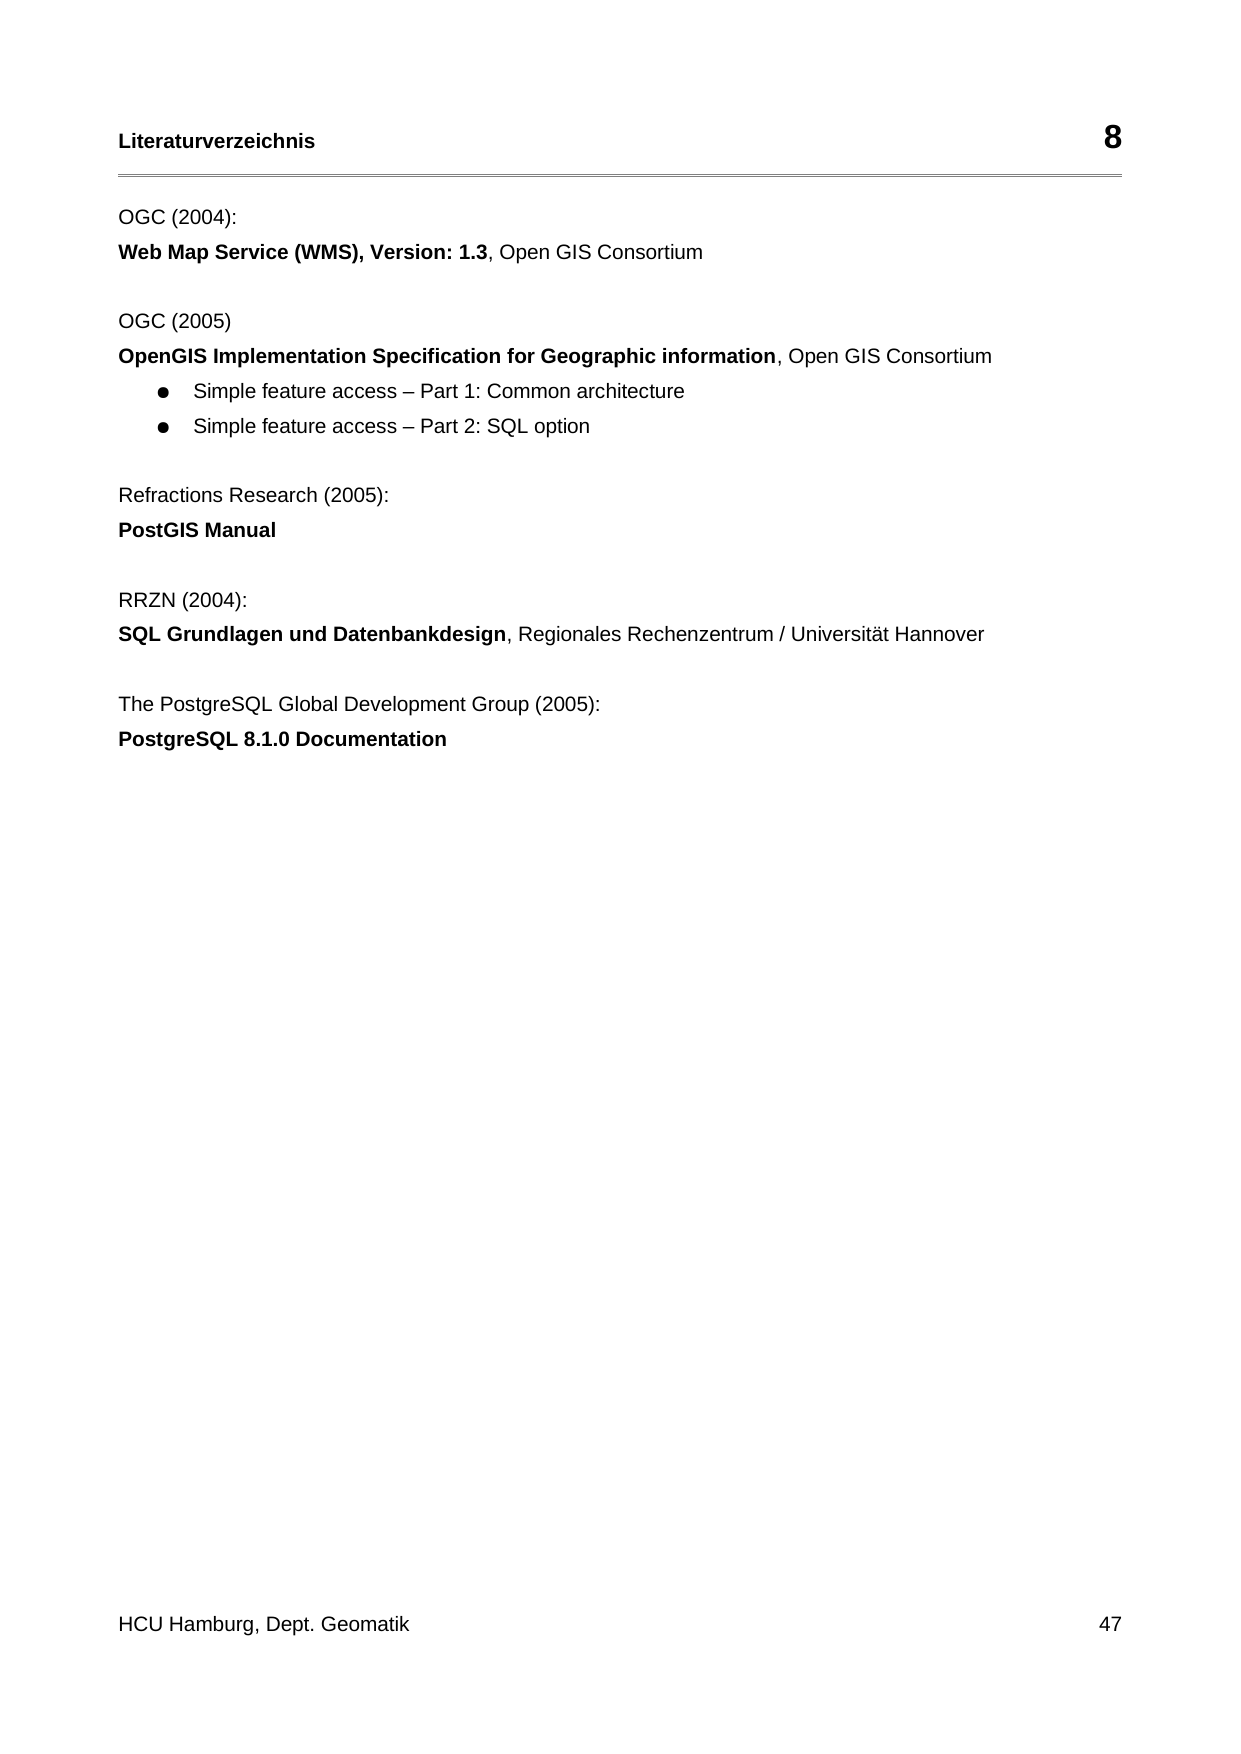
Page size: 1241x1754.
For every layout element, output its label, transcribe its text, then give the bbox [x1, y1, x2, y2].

text Refractions Research (2005): [118, 484, 1122, 507]
text OGC (2005) [118, 310, 1122, 333]
text PostgreSQL 8.1.0 Documentation [118, 727, 1122, 751]
text RRZN (2004): [118, 588, 1122, 612]
text Web Map Service (WMS), Version: 1.3, Open GIS Consortium [118, 240, 1122, 264]
text PostGIS Manual [118, 519, 1122, 542]
list Simple feature access – Part 2: SQL option [156, 414, 1122, 438]
text OpenGIS Implementation Specification for Geographic information, Open GIS Consortium [118, 345, 1122, 368]
text SQL Grundlagen und Datenbankdesign, Regionales Rechenzentrum / Universität Hannover [118, 623, 1122, 646]
text OGC (2004): [118, 206, 1122, 229]
text The PostgreSQL Global Development Group (2005): [118, 693, 1122, 716]
list Simple feature access – Part 1: Common architecture [156, 379, 1122, 403]
